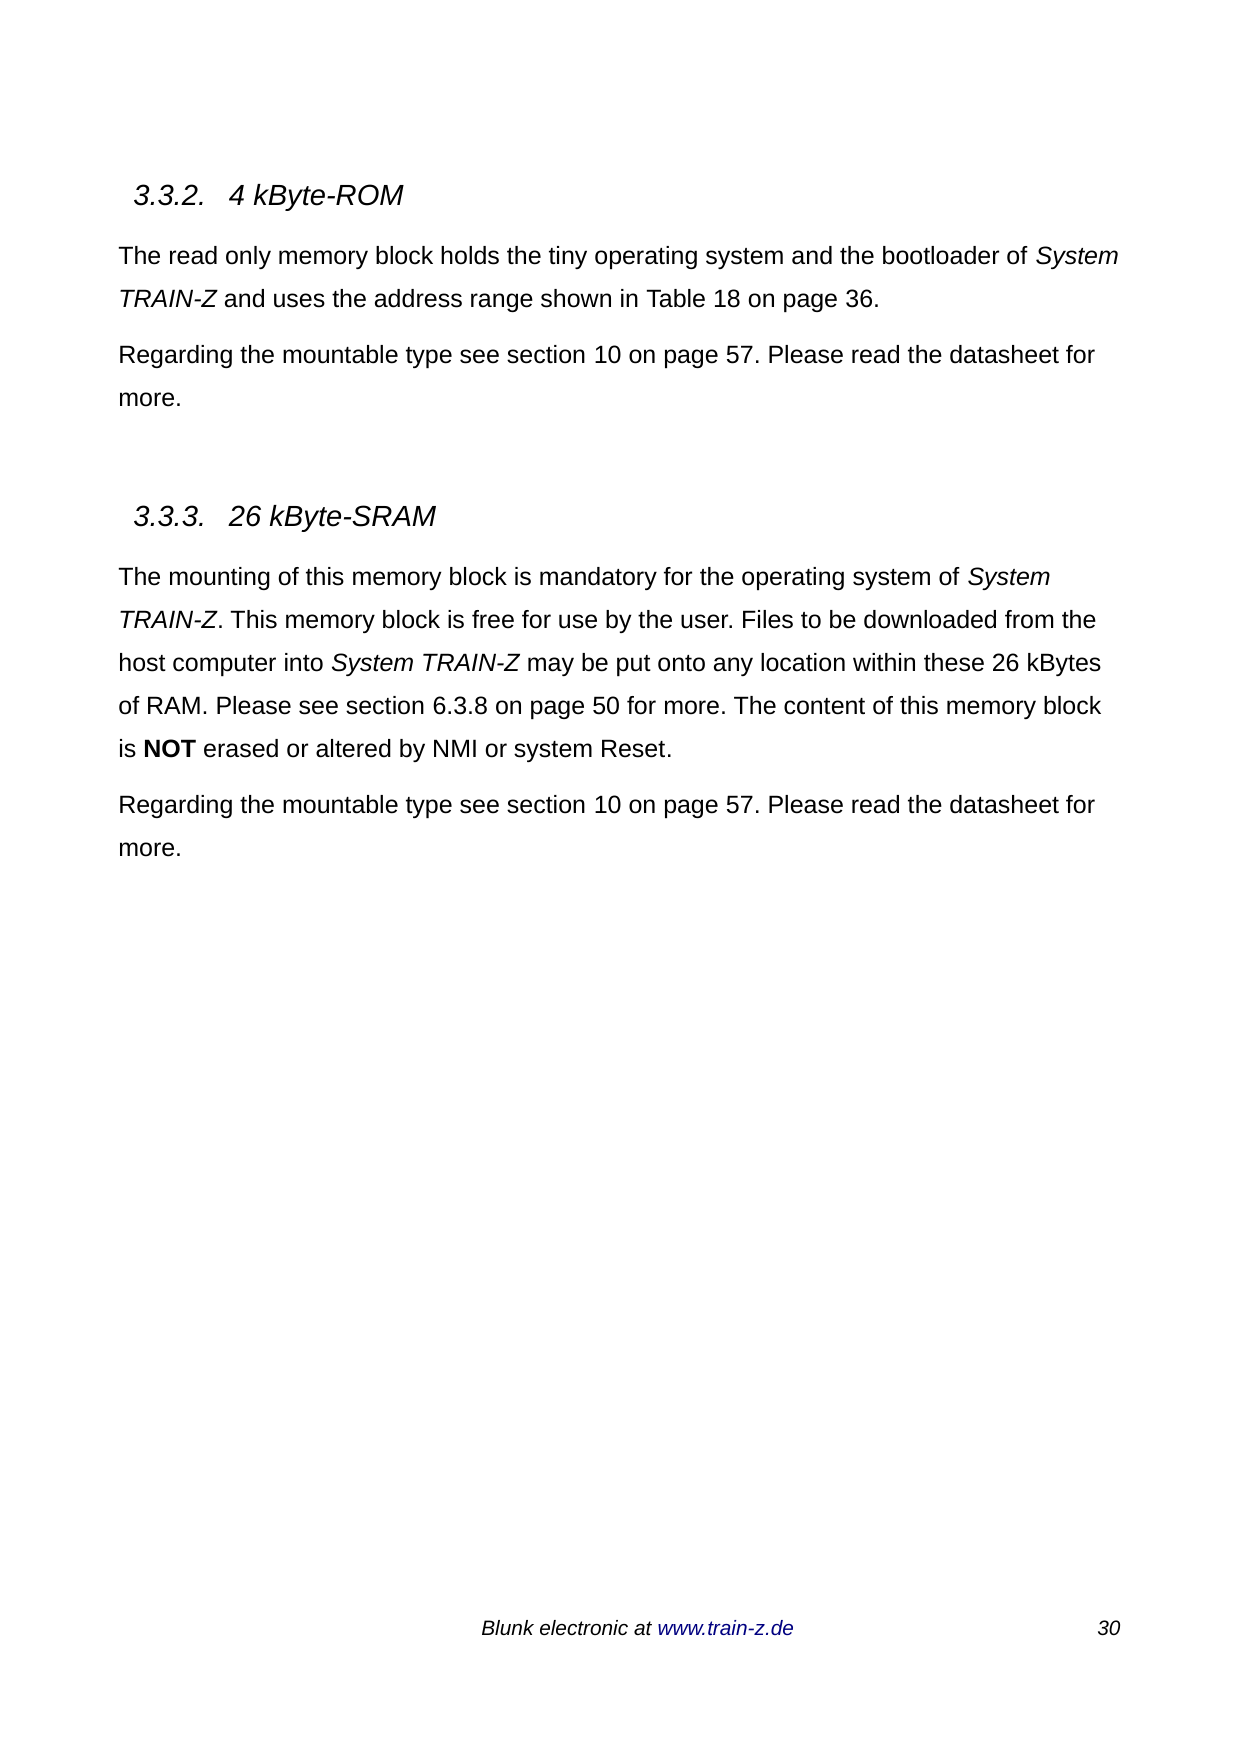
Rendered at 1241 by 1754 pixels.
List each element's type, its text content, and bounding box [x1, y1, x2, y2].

text The mounting of this memory block is mandatory for the operating system of System TRAIN-Z. This memory block is free for use by the user. Files to be downloaded from the host computer into System TRAIN-Z may be put onto any location within these 26 kBytes of RAM. Please see section 6.3.8 on page 52 for more. The content of this memory block is NOT erased or altered by NMI or system Reset. [118, 561, 1122, 763]
text The read only memory block holds the tiny operating system and the bootloader of System TRAIN-Z and uses the address range shown in Table 18 on page 37. [118, 241, 1122, 313]
text Regarding the mountable type see section 10 on page 59. Please read the datasheet for more. [118, 789, 1122, 861]
subtitle 26 kByte-SRAM [133, 499, 1122, 532]
text Regarding the mountable type see section 10 on page 59. Please read the datasheet for more. [118, 340, 1122, 412]
subtitle 4 kByte-ROM [133, 178, 1122, 212]
